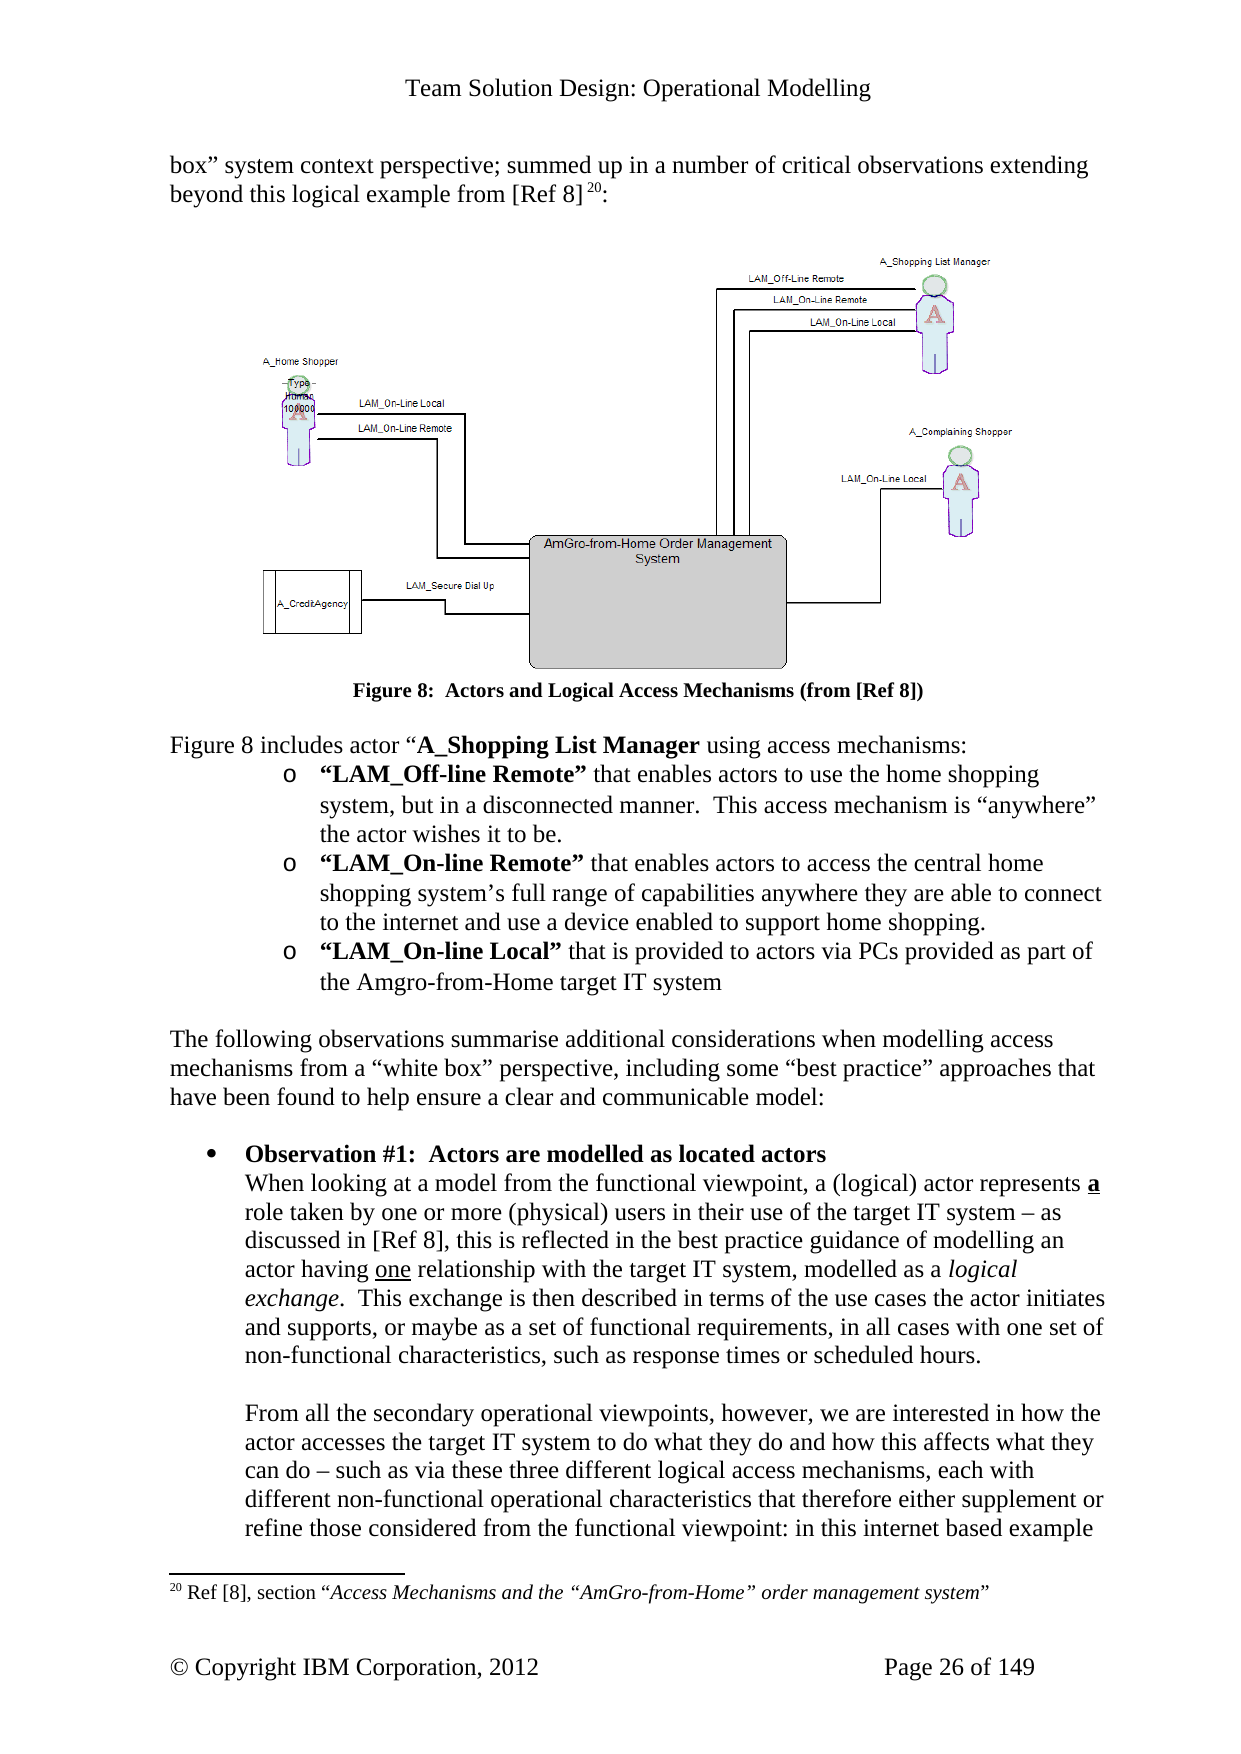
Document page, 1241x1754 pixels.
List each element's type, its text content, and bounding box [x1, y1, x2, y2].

text Ref [6], section “Access Mechanisms and the “AmGro-from-Home” order management system” [169, 1580, 1107, 1604]
text The following observations summarise additional considerations when modelling access mechanisms from a “white box” perspective, including some “best practice” approaches that have been found to help ensure a clear and communicable model: [169, 1024, 1107, 1111]
text Figure 8: Actors and Logical Access Mechanisms (from [Ref 6]) [169, 678, 1107, 702]
list Observation #1: Actors are modelled as located actors When looking at a model from the functional viewpoint, a (logical) actor represents a role taken by one or more (physical) users in their use of the target IT system – as discussed in [Ref 6], this is reflected in the best practice guidance of modelling an actor having one relationship with the target IT system, modelled as a logical exchange. This exchange is then described in terms of the use cases the actor initiates and supports, or maybe as a set of functional requirements, in all cases with one set of non-functional characteristics, such as response times or scheduled hours. From all the secondary operational viewpoints, however, we are interested in how the actor accesses the target IT system to do what they do and how this affects what they can do – such as via these three different logical access mechanisms, each with different non-functional operational characteristics that therefore either supplement or refine those considered from the functional viewpoint: in this internet based example it’s almost inevitable that the “response time” across an off-line access mechanism (where the actor’s using an application on their own PC) will be faster than that across the on-line option. As a consequence, best practice indicates that: [207, 1139, 1107, 1542]
picture [255, 237, 1021, 677]
text Access mechanisms provide a significant amount of information for stakeholders considering the target IT system from the operational deployment viewpoint that go beyond this “black box” system context perspective; summed up in a number of critical observations extending beyond this logical example from [Ref 6] : [169, 150, 1107, 207]
text Figure 8 includes actor “A_Shopping List Manager using access mechanisms: [169, 731, 1107, 759]
list “LAM_On-line Local” that is provided to actors via PCs provided as part of the Amgro-from-Home target IT system [282, 936, 1107, 1024]
list “LAM_Off-line Remote” that enables actors to use the home shopping system, but in a disconnected manner. This access mechanism is “anywhere” the actor wishes it to be. [282, 759, 1107, 848]
list “LAM_On-line Remote” that enables actors to access the central home shopping system’s full range of capabilities anywhere they are able to connect to the internet and use a device enabled to support home shopping. [282, 848, 1107, 936]
